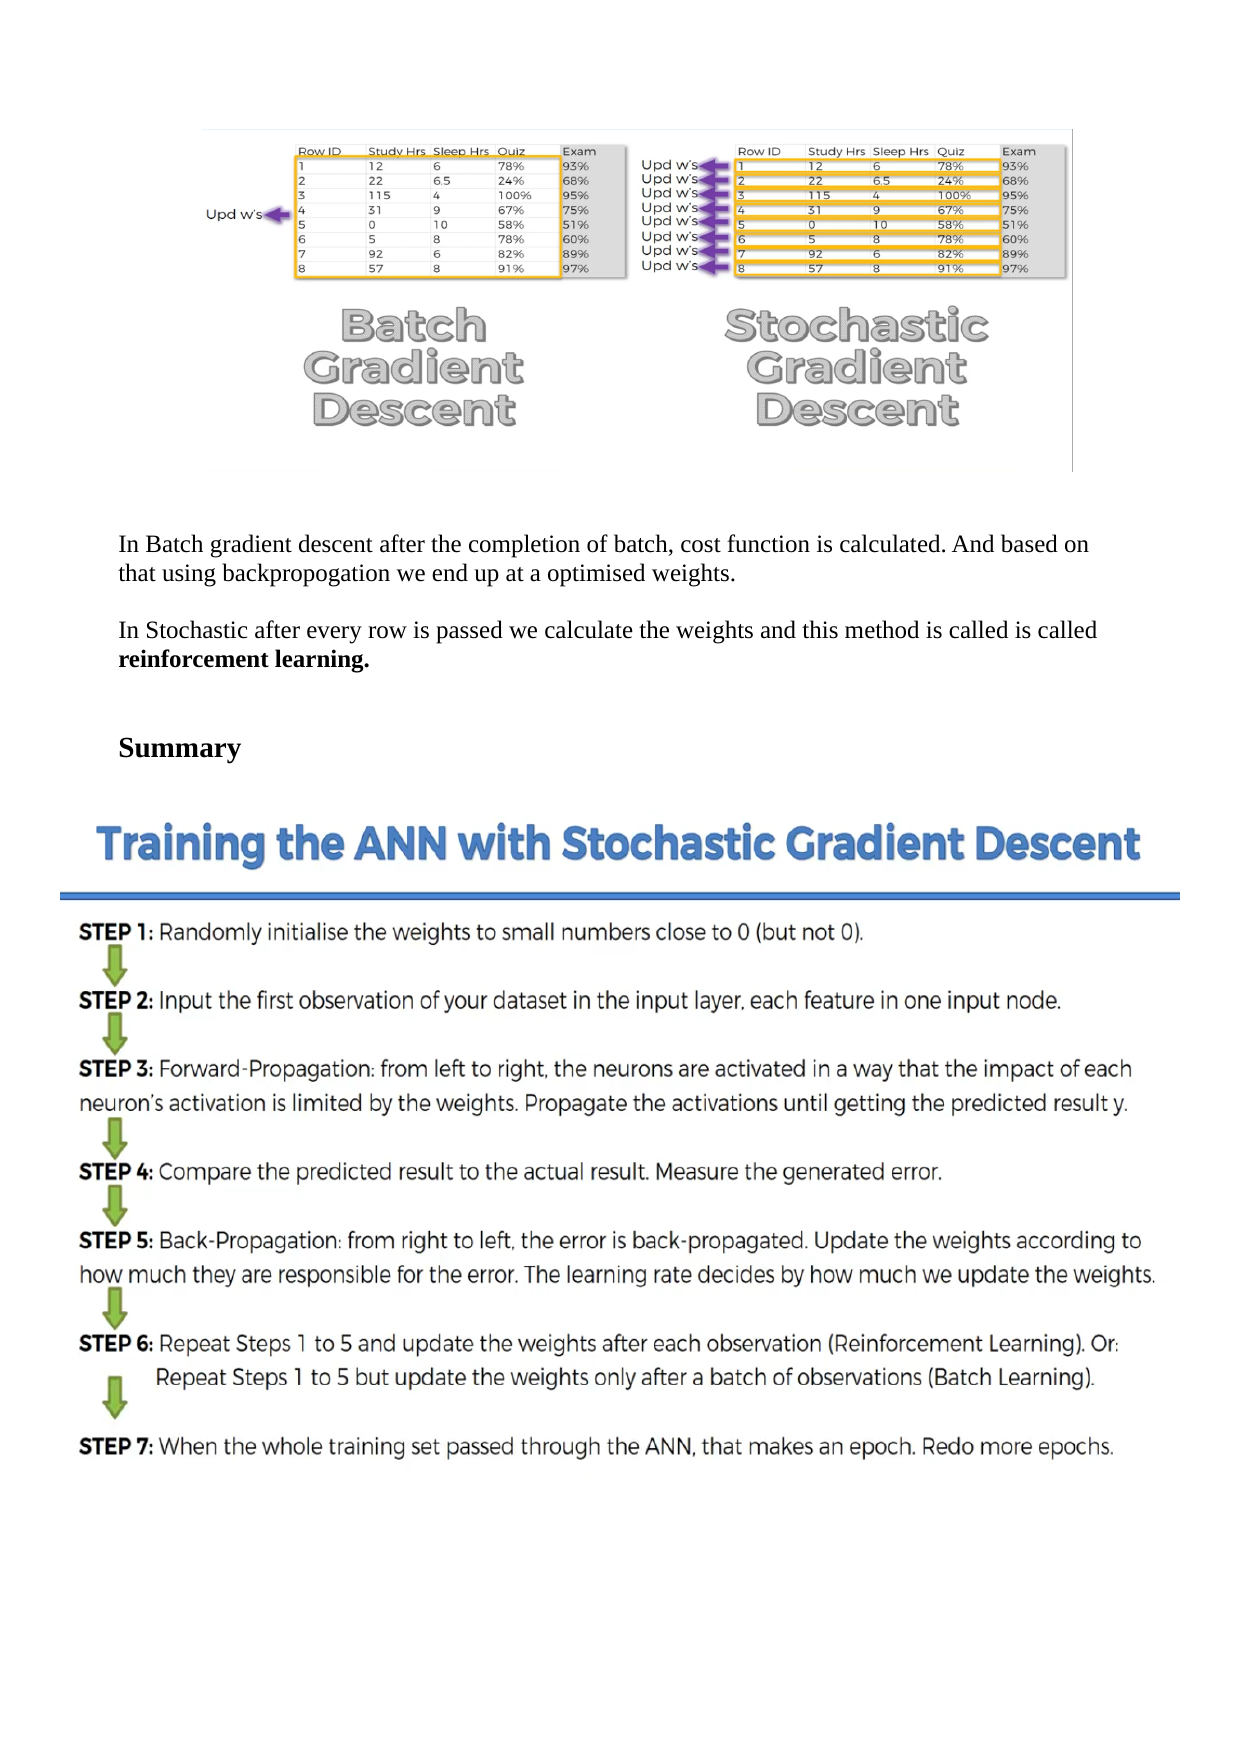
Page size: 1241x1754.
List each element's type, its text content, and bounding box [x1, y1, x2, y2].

text In Stochastic after every row is passed we calculate the weights and this method is called is called reinforcement learning. [118, 615, 1122, 673]
picture [202, 129, 1073, 472]
text Summary [118, 730, 1122, 764]
picture [60, 792, 1180, 1476]
text In Batch gradient descent after the completion of batch, cost function is calculated. And based on that using backpropogation we end up at a optimised weights. [118, 529, 1122, 586]
